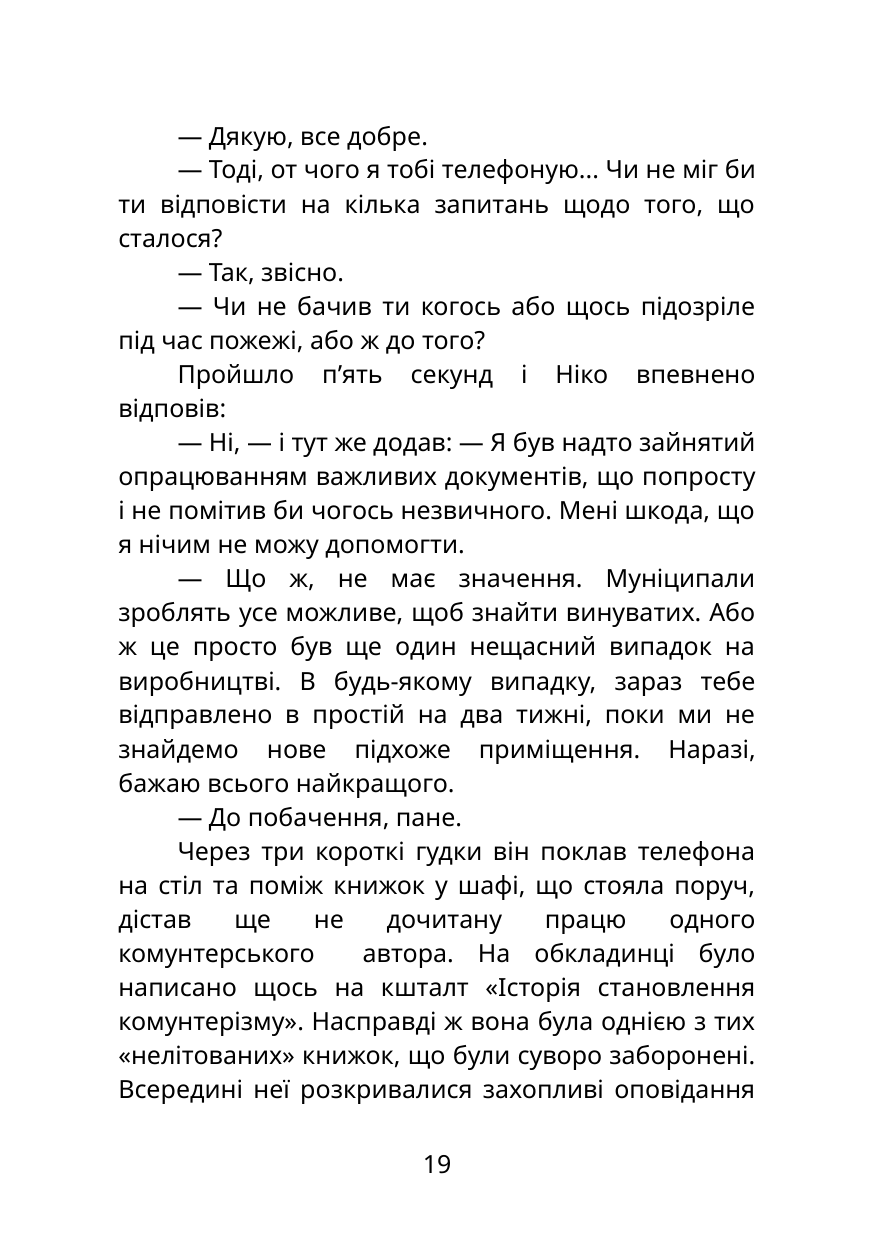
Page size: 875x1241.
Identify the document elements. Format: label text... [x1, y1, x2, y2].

text Через три короткі гудки він поклав телефона на стіл та поміж книжок у шафі, що стояла поруч, дістав ще не дочитану працю одного комунтерського автора. На обкладинці було написано щось на кшталт «Історія становлення комунтерізму». Насправді ж вона була однією з тих «нелітованих» книжок, що були суворо заборонені. Всередині неї розкривалися захопливі оповідання [118, 833, 756, 1106]
text — Тоді, от чого я тобі телефоную... Чи не міг би ти відповісти на кілька запитань щодо того, що сталося? [118, 152, 756, 254]
text — Що ж, не має значення. Муніципали зроблять усе можливе, щоб знайти винуватих. Або ж це просто був ще один нещасний випадок на виробництві. В будь-якому випадку, зараз тебе відправлено в простій на два тижні, поки ми не знайдемо нове підхоже приміщення. Наразі, бажаю всього найкращого. [118, 561, 756, 799]
text — Так, звісно. [118, 254, 756, 288]
text Пройшло п’ять секунд і Ніко впевнено відповів: [118, 357, 756, 425]
text — Чи не бачив ти когось або щось підозріле під час пожежі, або ж до того? [118, 288, 756, 357]
text — До побачення, пане. [118, 799, 756, 833]
text — Дякую, все добре. [118, 118, 756, 152]
text — Ні, — і тут же додав: — Я був надто зайнятий опрацюванням важливих документів, що попросту і не помітив би чогось незвичного. Мені шкода, що я нічим не можу допомогти. [118, 425, 756, 561]
